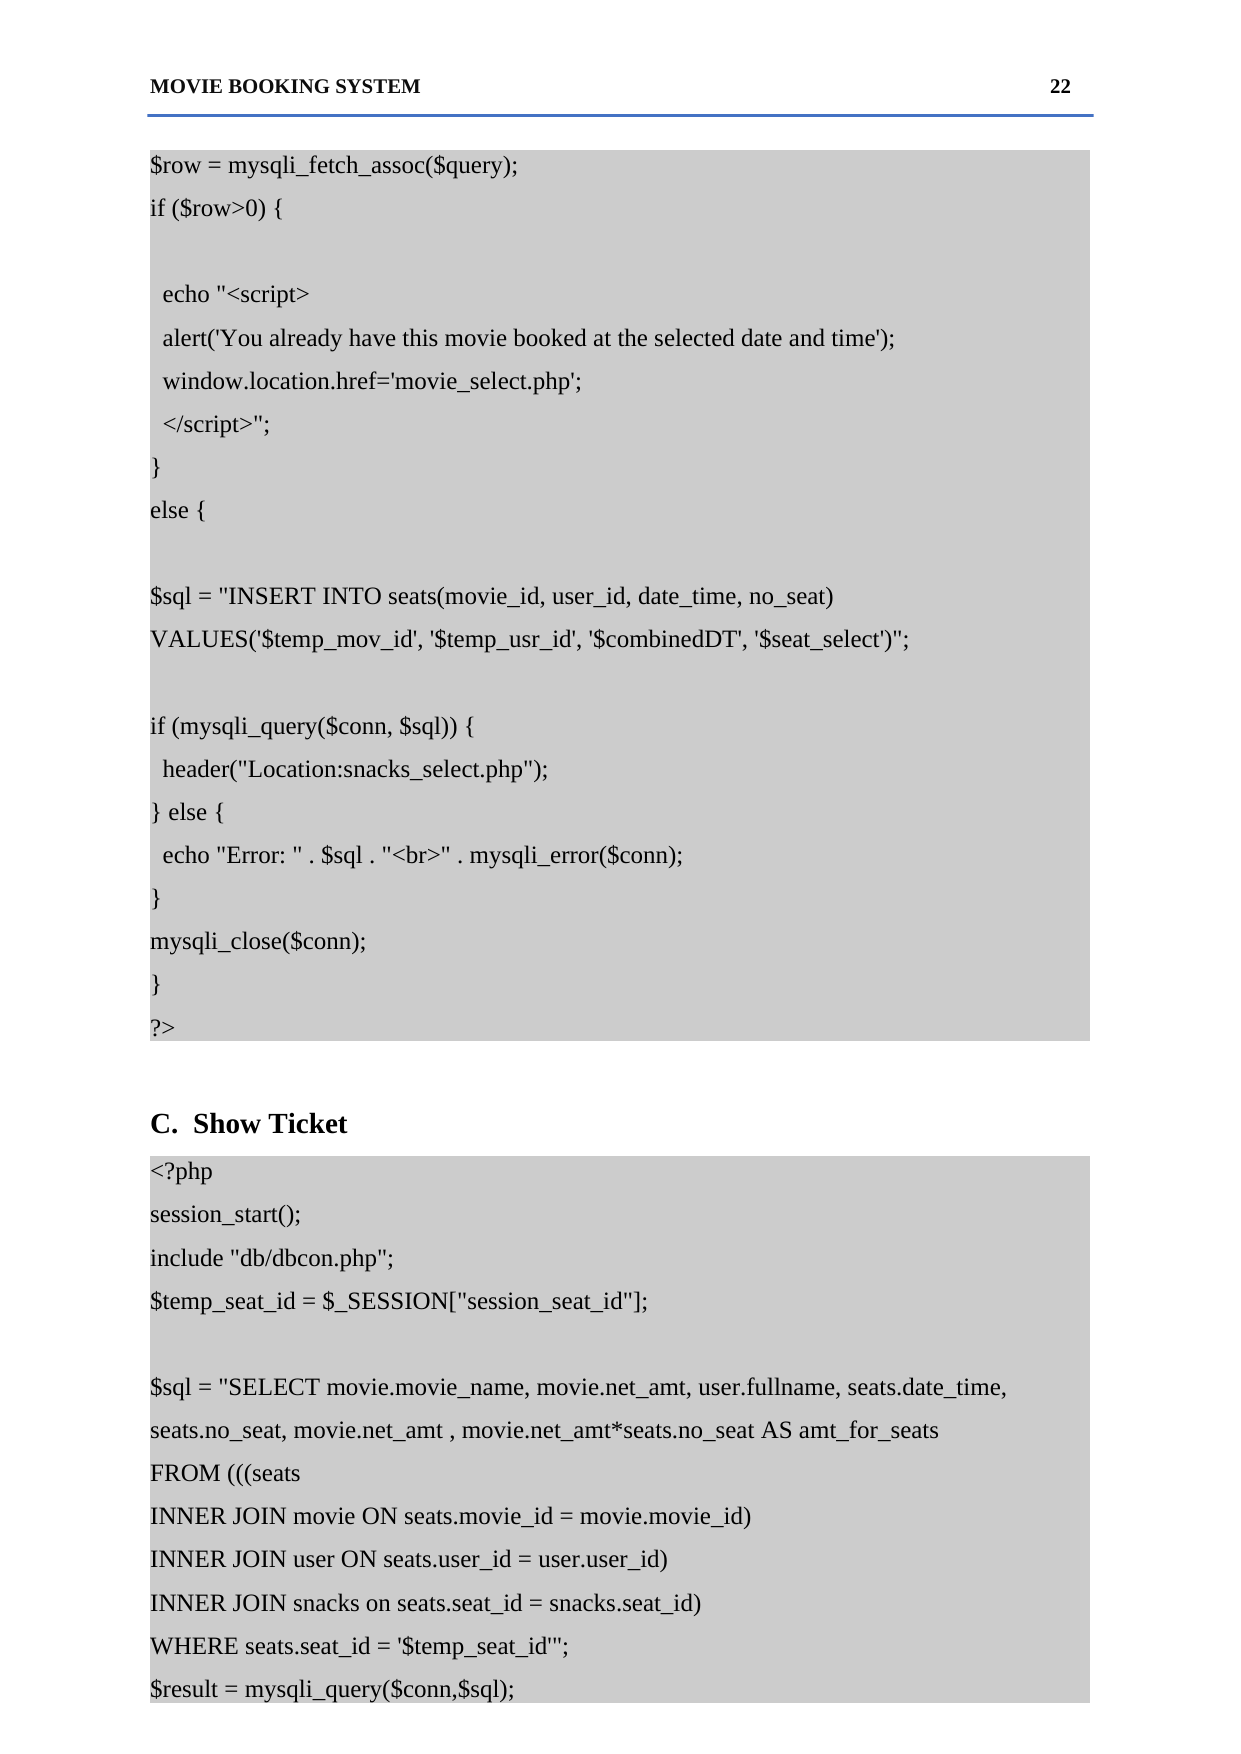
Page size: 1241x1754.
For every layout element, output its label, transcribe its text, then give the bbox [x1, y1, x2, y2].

text alert('You already have this movie booked at the selected date and time'); [150, 323, 1090, 351]
text window.location.href='movie_select.php'; [150, 366, 1090, 394]
text if ($row>0) { [150, 193, 1090, 222]
text } [150, 452, 1090, 481]
text session_start(); [150, 1199, 1090, 1228]
text INNER JOIN user ON seats.user_id = user.user_id) [150, 1544, 1090, 1573]
text if (mysqli_query($conn, $sql)) { [150, 711, 1090, 739]
text FROM (((seats [150, 1458, 1090, 1487]
text include "db/dbcon.php"; [150, 1243, 1090, 1271]
text } else { [150, 797, 1090, 826]
text mysqli_close($conn); [150, 926, 1090, 955]
text header("Location:snacks_select.php"); [150, 754, 1090, 783]
text } [150, 883, 1090, 912]
text INNER JOIN movie ON seats.movie_id = movie.movie_id) [150, 1501, 1090, 1530]
text INNER JOIN snacks on seats.seat_id = snacks.seat_id) [150, 1588, 1090, 1616]
text C. Show Ticket [150, 1106, 1090, 1139]
text <?php [150, 1156, 1090, 1185]
text echo "<script> [150, 279, 1090, 308]
text $sql = "SELECT movie.movie_name, movie.net_amt, user.fullname, seats.date_time, seats.no_seat, movie.net_amt , movie.net_amt*seats.no_seat AS amt_for_seats [150, 1372, 1090, 1444]
text VALUES('$temp_mov_id', '$temp_usr_id', '$combinedDT', '$seat_select')"; [150, 624, 1090, 653]
text $row = mysqli_fetch_assoc($query); [150, 150, 1090, 179]
text ?> [150, 1013, 1090, 1041]
text $result = mysqli_query($conn,$sql); [150, 1674, 1090, 1703]
text } [150, 969, 1090, 998]
text $temp_seat_id = $_SESSION["session_seat_id"]; [150, 1286, 1090, 1314]
text $sql = "INSERT INTO seats(movie_id, user_id, date_time, no_seat) [150, 581, 1090, 610]
text WHERE seats.seat_id = '$temp_seat_id'"; [150, 1631, 1090, 1659]
text else { [150, 495, 1090, 524]
text echo "Error: " . $sql . "<br>" . mysqli_error($conn); [150, 840, 1090, 869]
text </script>"; [150, 409, 1090, 438]
